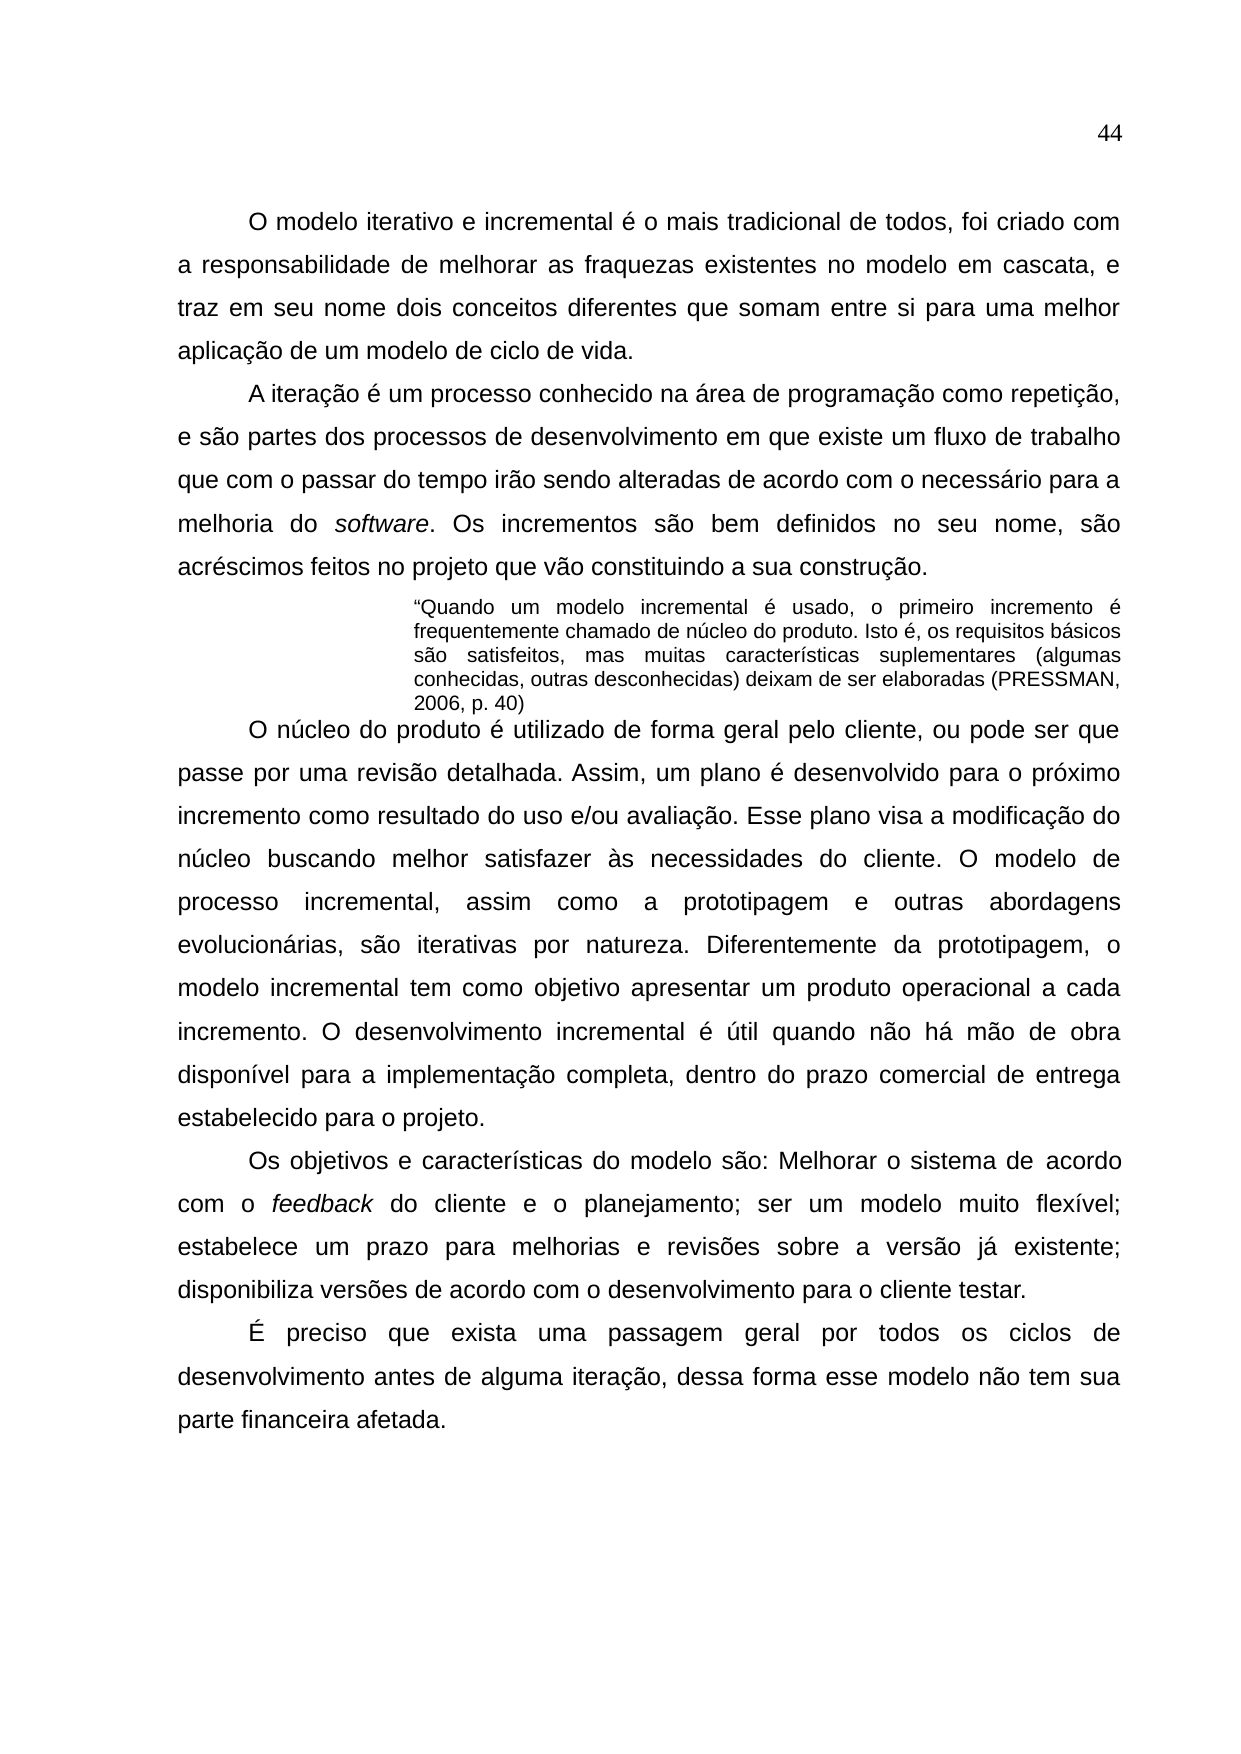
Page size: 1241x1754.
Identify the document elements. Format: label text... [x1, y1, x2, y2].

text É preciso que exista uma passagem geral por todos os ciclos de desenvolvimento antes de alguma iteração, dessa forma esse modelo não tem sua parte financeira afetada. [177, 1318, 1122, 1433]
text Os objetivos e características do modelo são: Melhorar o sistema de acordo com o feedback do cliente e o planejamento; ser um modelo muito flexível; estabelece um prazo para melhorias e revisões sobre a versão já existente; disponibiliza versões de acordo com o desenvolvimento para o cliente testar. [177, 1146, 1122, 1304]
text A iteração é um processo conhecido na área de programação como repetição, e são partes dos processos de desenvolvimento em que existe um fluxo de trabalho que com o passar do tempo irão sendo alteradas de acordo com o necessário para a melhoria do software. Os incrementos são bem definidos no seu nome, são acréscimos feitos no projeto que vão constituindo a sua construção. [177, 379, 1122, 580]
text O núcleo do produto é utilizado de forma geral pelo cliente, ou pode ser que passe por uma revisão detalhada. Assim, um plano é desenvolvido para o próximo incremento como resultado do uso e/ou avaliação. Esse plano visa a modificação do núcleo buscando melhor satisfazer às necessidades do cliente. O modelo de processo incremental, assim como a prototipagem e outras abordagens evolucionárias, são iterativas por natureza. Diferentemente da prototipagem, o modelo incremental tem como objetivo apresentar um produto operacional a cada incremento. O desenvolvimento incremental é útil quando não há mão de obra disponível para a implementação completa, dentro do prazo comercial de entrega estabelecido para o projeto. [177, 714, 1122, 1131]
text O modelo iterativo e incremental é o mais tradicional de todos, foi criado com a responsabilidade de melhorar as fraquezas existentes no modelo em cascata, e traz em seu nome dois conceitos diferentes que somam entre si para uma melhor aplicação de um modelo de ciclo de vida. [177, 207, 1122, 365]
text “Quando um modelo incremental é usado, o primeiro incremento é frequentemente chamado de núcleo do produto. Isto é, os requisitos básicos são satisfeitos, mas muitas características suplementares (algumas conhecidas, outras desconhecidas) deixam de ser elaboradas (PRESSMAN, [413, 595, 1122, 691]
text 2006, p. 40) [413, 691, 1122, 714]
